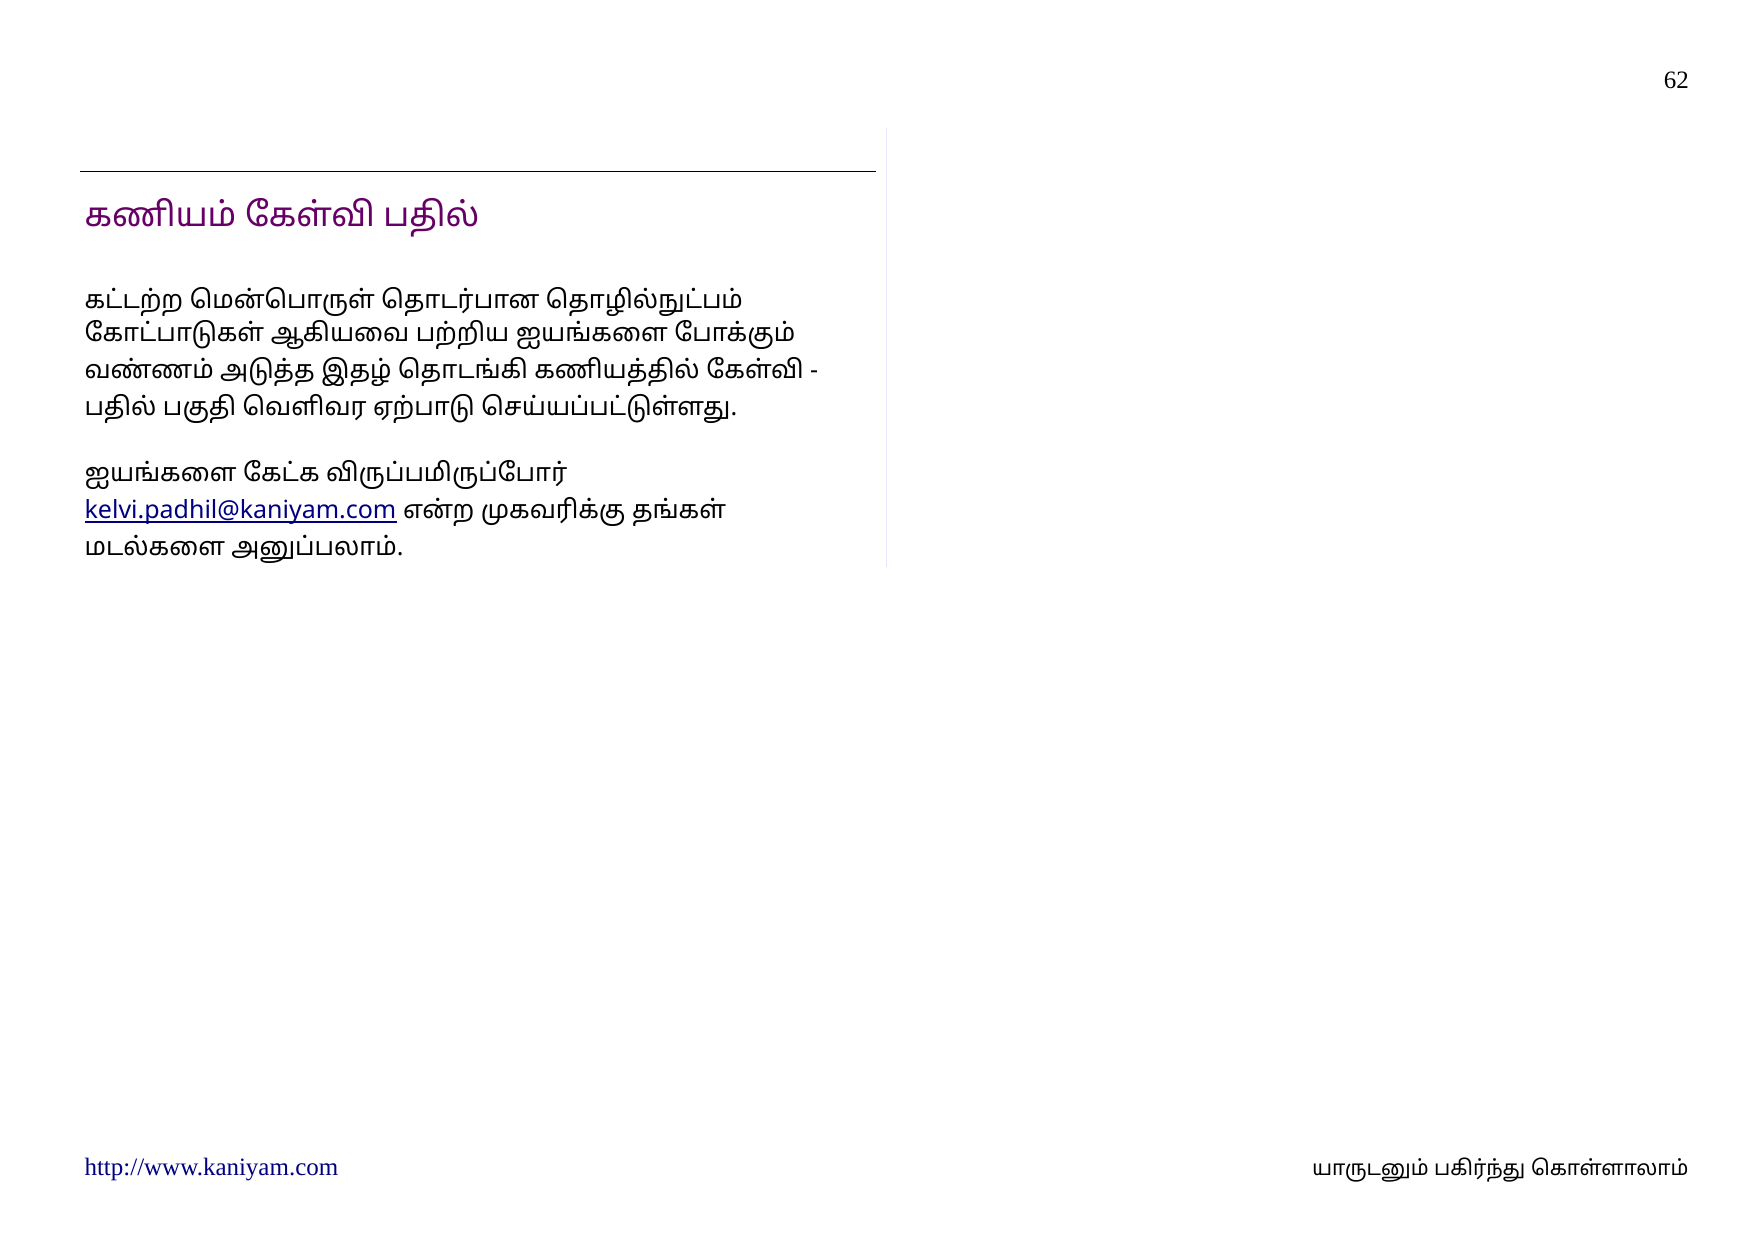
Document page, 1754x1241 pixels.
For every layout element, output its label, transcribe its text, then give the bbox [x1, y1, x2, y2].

text ஐயங்களை கேட்க விருப்பமிருப்போர் kelvi.padhil@kaniyam.com என்ற முகவரிக்கு தங்கள் மடல்களை அனுப்பலாம். [84, 459, 872, 566]
subtitle கணியம் கேள்வி பதில் [84, 196, 872, 239]
text கட்டற்ற மென்பொருள் தொடர்பான தொழில்நுட்பம் கோட்பாடுகள் ஆகியவை பற்றிய ஐயங்களை போக்கும் வண்ணம் அடுத்த இதழ் தொடங்கி கணியத்தில் கேள்வி - பதில் பகுதி வெளிவர ஏற்பாடு செய்யப்பட்டுள்ளது. [84, 286, 872, 425]
